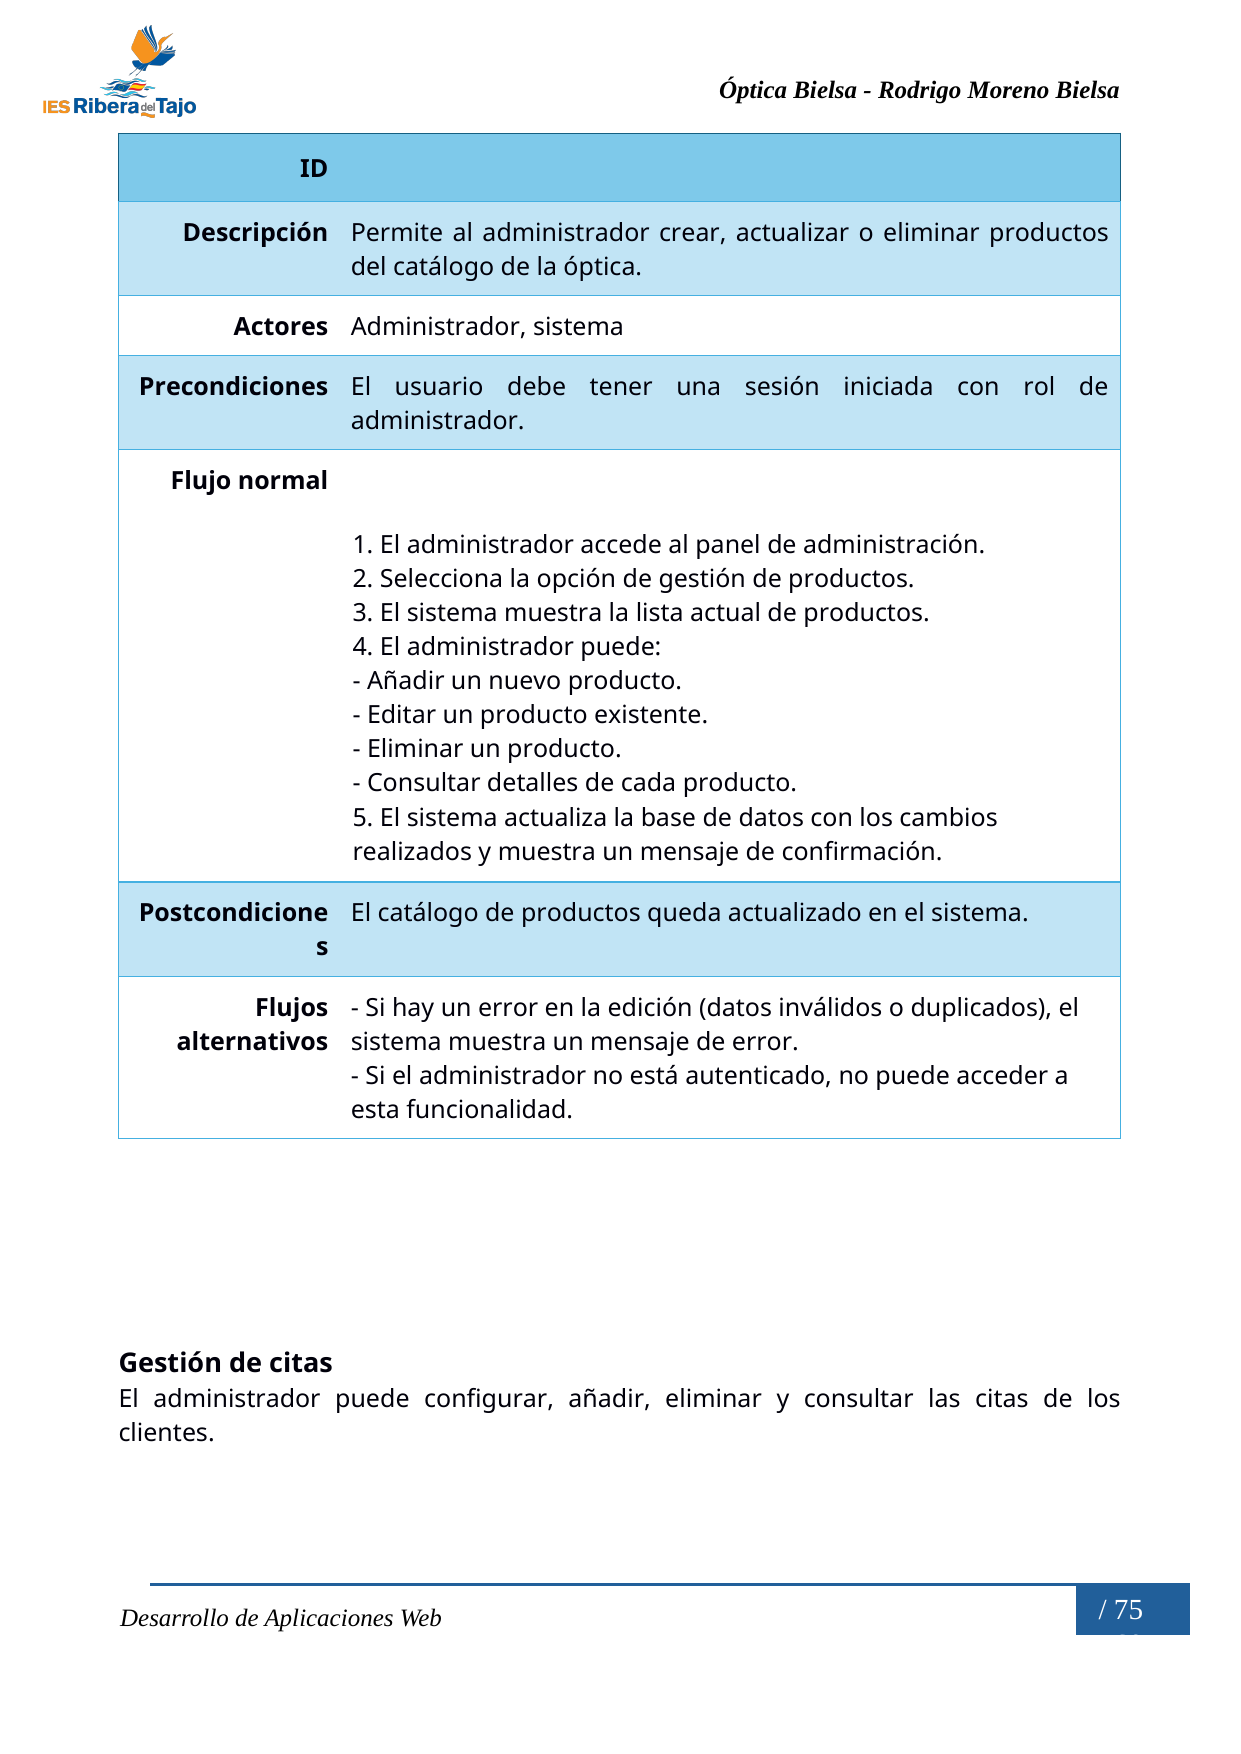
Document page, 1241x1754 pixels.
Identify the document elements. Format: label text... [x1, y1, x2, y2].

table_cell [339, 450, 351, 881]
table_header ID [119, 134, 339, 201]
table_cell Actores [119, 296, 339, 355]
table_cell Administrador, sistema [339, 296, 1120, 355]
table_cell Descripción [119, 202, 339, 295]
text Gestión de citas [118, 1343, 1122, 1380]
table_cell [361, 450, 1120, 881]
table_cell Flujos alternativos [119, 977, 339, 1138]
table_header [351, 450, 361, 513]
text El administrador puede configurar, añadir, eliminar y consultar las citas de los clientes. [118, 1380, 1122, 1448]
table_cell Postcondiciones [119, 883, 339, 976]
table_cell El usuario debe tener una sesión iniciada con rol de administrador. [339, 356, 1120, 449]
table_cell Permite al administrador crear, actualizar o eliminar productos del catálogo de la óptica. [339, 202, 1120, 295]
table_cell Precondiciones [119, 356, 339, 449]
table_cell - Si hay un error en la edición (datos inválidos o duplicados), el sistema muestra un mensaje de error. - Si el administrador no está autenticado, no puede acceder a esta funcionalidad. [339, 977, 1120, 1138]
table_header 1. El administrador accede al panel de administración. 2. Selecciona la opción de gestión de productos. 3. El sistema muestra la lista actual de productos. 4. El administrador puede: - Añadir un nuevo producto. - Editar un producto existente. - Eliminar un producto. - Consultar detalles de cada producto. 5. El sistema actualiza la base de datos con los cambios realizados y muestra un mensaje de confirmación. [351, 513, 1109, 881]
table_header [339, 134, 1120, 201]
table_cell El catálogo de productos queda actualizado en el sistema. [339, 883, 1120, 976]
table_cell Flujo normal [119, 450, 339, 881]
